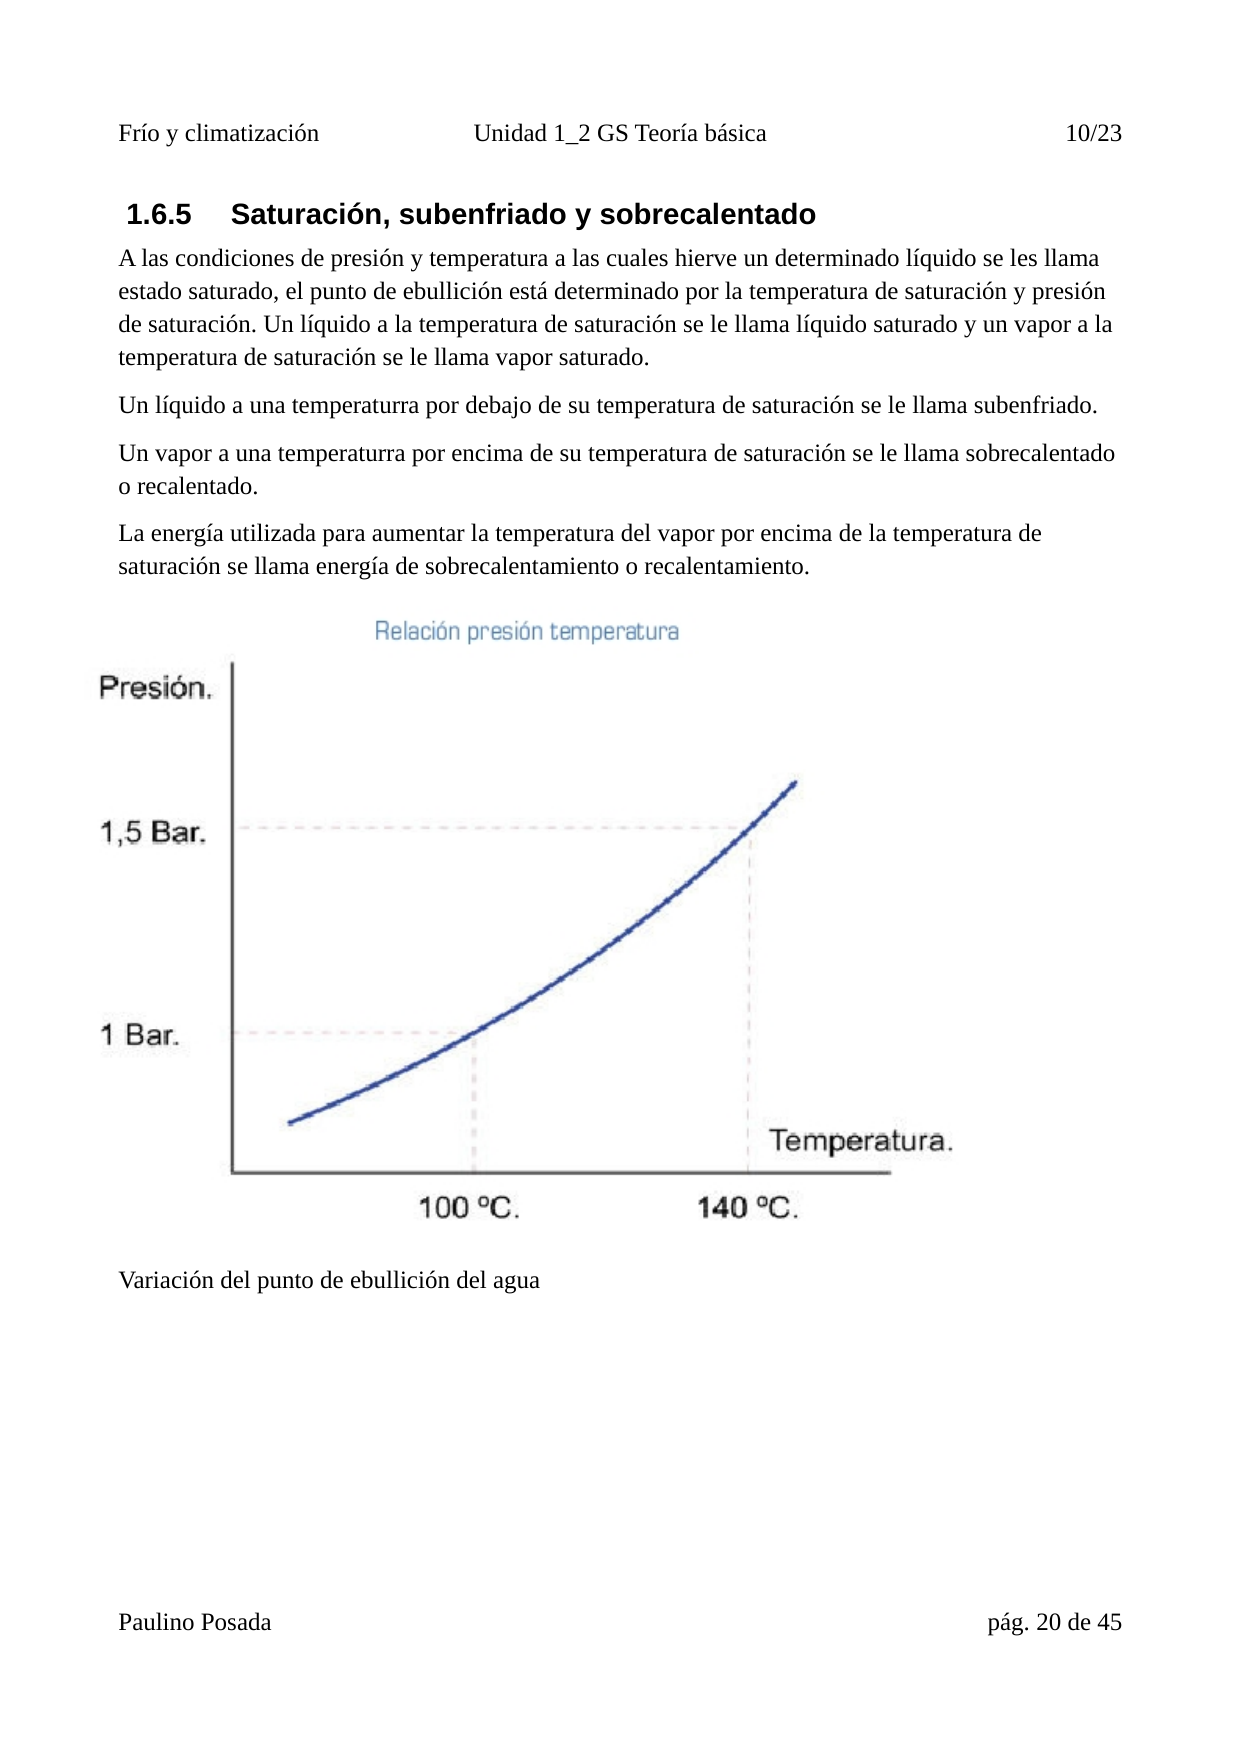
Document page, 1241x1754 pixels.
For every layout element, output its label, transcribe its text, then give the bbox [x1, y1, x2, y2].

text La energía utilizada para aumentar la temperatura del vapor por encima de la temperatura de saturación se llama energía de sobrecalentamiento o recalentamiento. [118, 518, 1122, 580]
subtitle Saturación, subenfriado y sobrecalentado [118, 197, 1122, 231]
text Un líquido a una temperaturra por debajo de su temperatura de saturación se le llama subenfriado. [118, 390, 1122, 419]
text Variación del punto de ebullición del agua [118, 1265, 1122, 1294]
text A las condiciones de presión y temperatura a las cuales hierve un determinado líquido se les llama estado saturado, el punto de ebullición está determinado por la temperatura de saturación y presión de saturación. Un líquido a la temperatura de saturación se le llama líquido saturado y un vapor a la temperatura de saturación se le llama vapor saturado. [118, 243, 1122, 371]
picture [73, 582, 968, 1244]
text Un vapor a una temperaturra por encima de su temperatura de saturación se le llama sobrecalentado o recalentado. [118, 438, 1122, 499]
